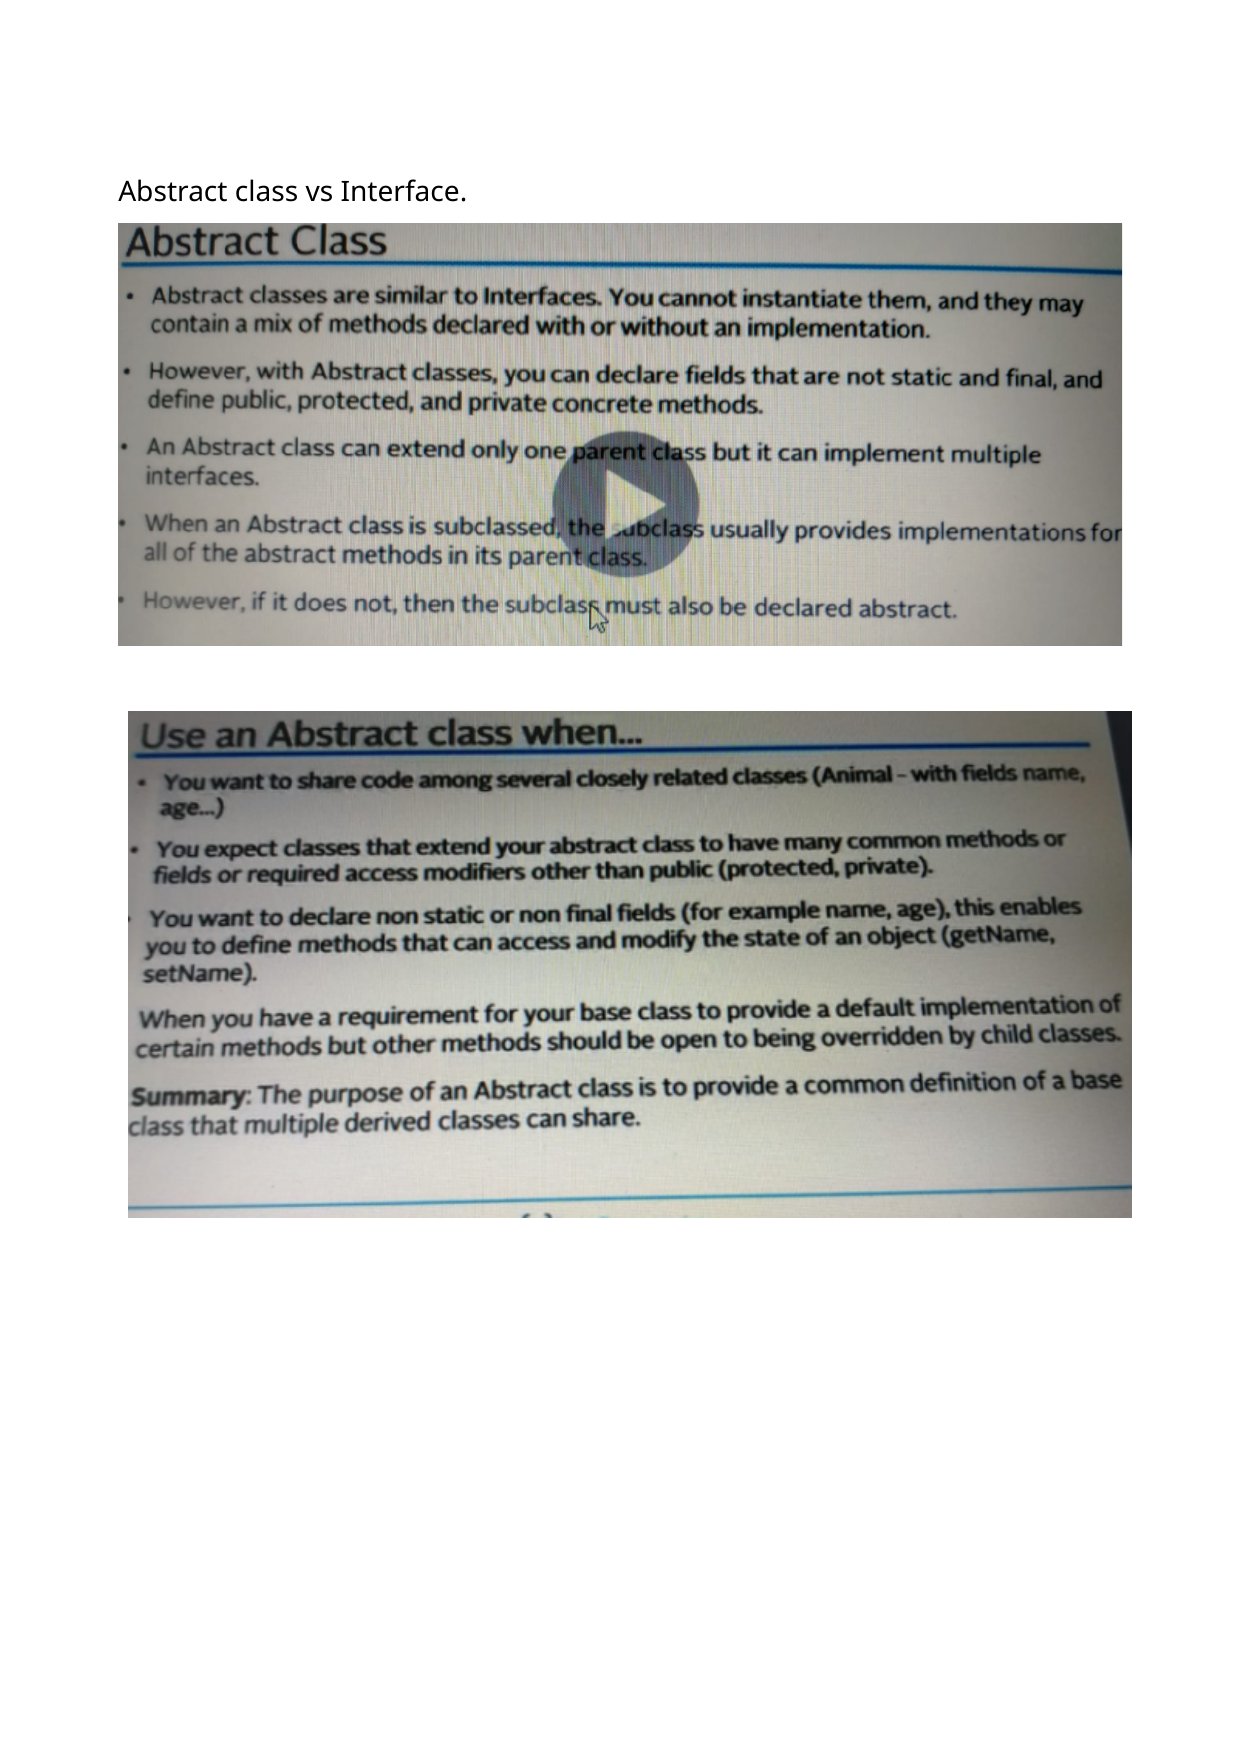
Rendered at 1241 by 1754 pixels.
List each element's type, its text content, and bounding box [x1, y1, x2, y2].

picture [128, 711, 1132, 1218]
picture [118, 223, 1123, 646]
text Abstract class vs Interface. [118, 171, 1122, 209]
